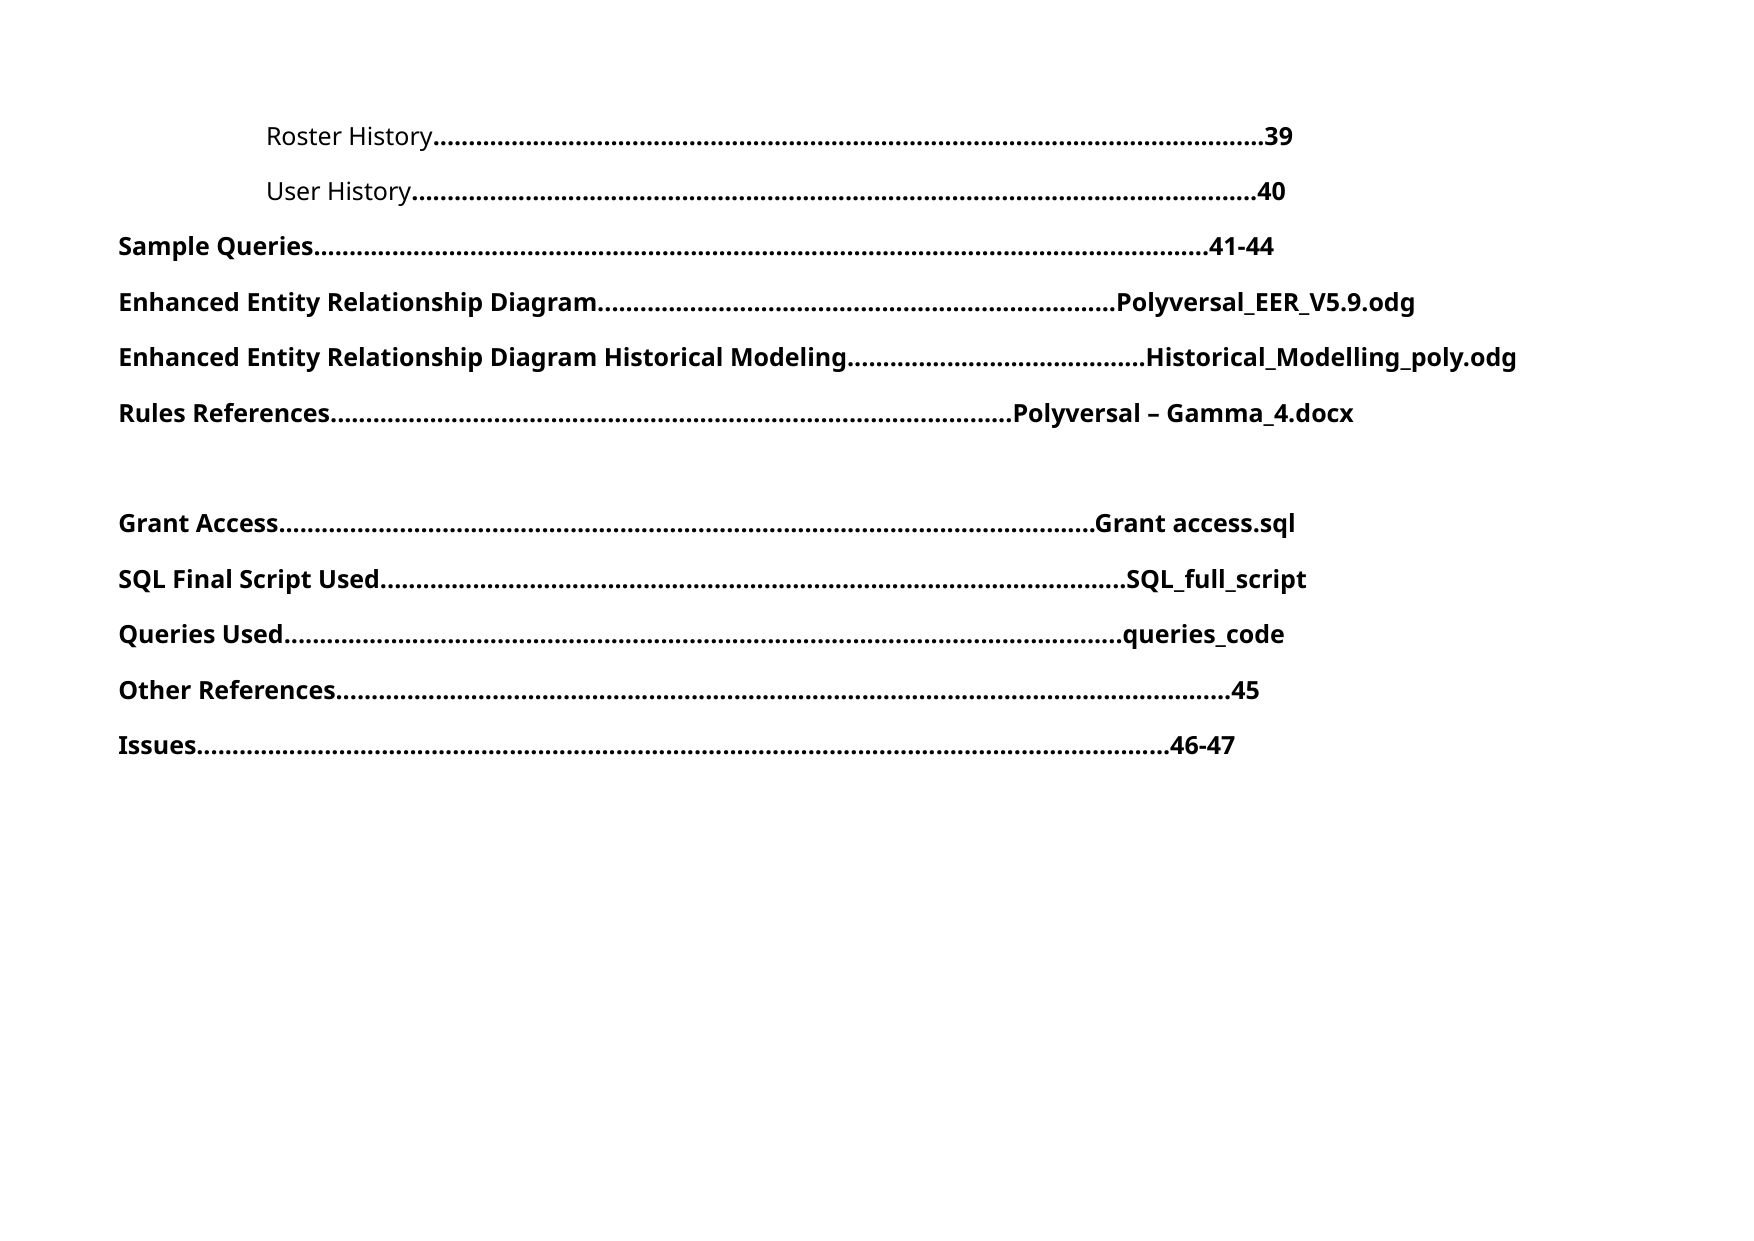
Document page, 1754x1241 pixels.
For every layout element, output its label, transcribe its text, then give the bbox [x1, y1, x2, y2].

text User History.......................................................................................................................40 [118, 173, 1636, 208]
text Rules References................................................................................................Polyversal – Gamma_4.docx [118, 395, 1636, 429]
text Issues.........................................................................................................................................46-47 [118, 728, 1636, 762]
text Roster History.....................................................................................................................39 [118, 118, 1636, 152]
text Enhanced Entity Relationship Diagram.........................................................................Polyversal_EER_V5.9.odg [118, 284, 1636, 318]
text SQL Final Script Used.........................................................................................................SQL_full_script [118, 561, 1636, 596]
text Grant Access...................................................................................................................Grant access.sql [118, 506, 1636, 540]
text Enhanced Entity Relationship Diagram Historical Modeling..........................................Historical_Modelling_poly.odg [118, 340, 1636, 374]
text Queries Used......................................................................................................................queries_code [118, 617, 1636, 651]
text Sample Queries..............................................................................................................................41-44 [118, 229, 1636, 263]
text Other References..............................................................................................................................45 [118, 672, 1636, 706]
